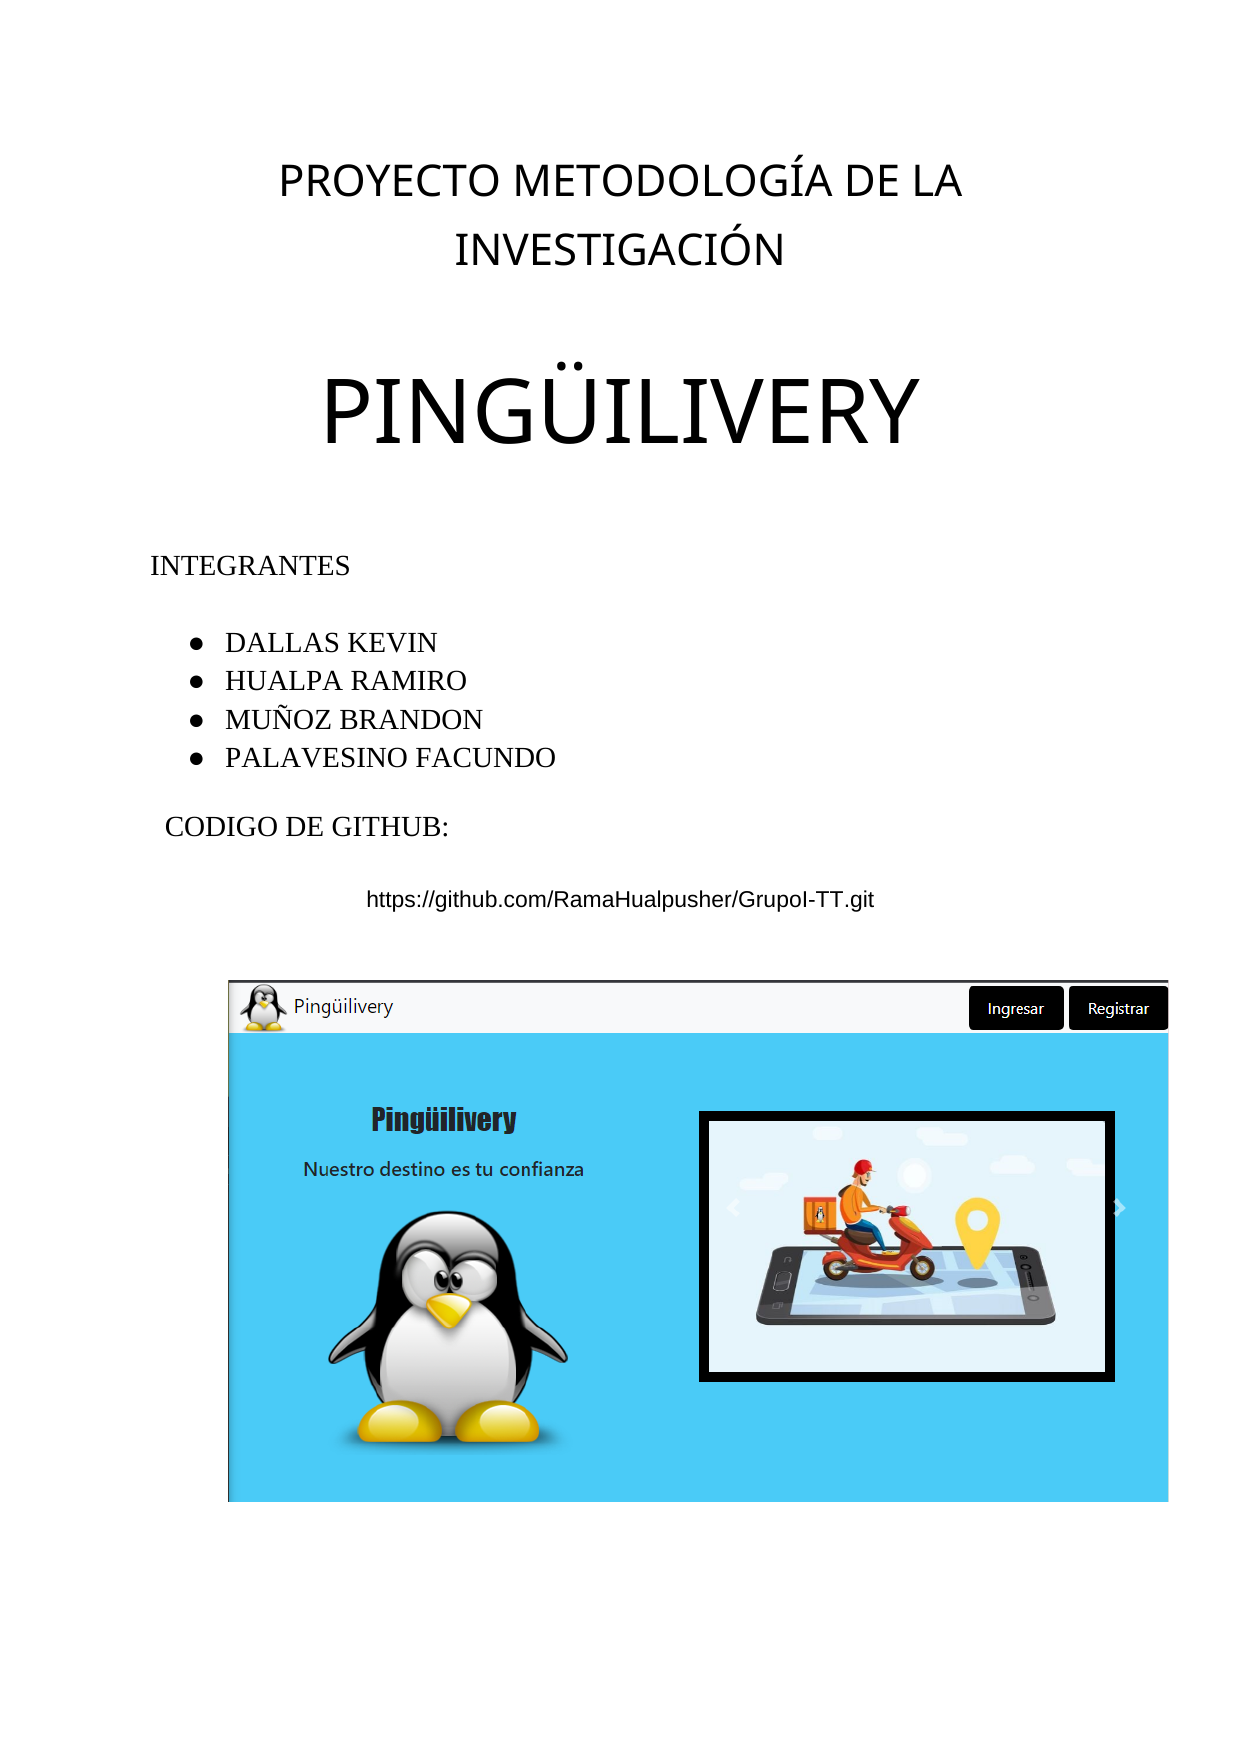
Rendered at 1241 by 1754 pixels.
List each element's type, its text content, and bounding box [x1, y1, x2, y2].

text CODIGO DE GITHUB: [150, 809, 1090, 843]
text INTEGRANTES [150, 548, 1090, 581]
text https://github.com/RamaHualpusher/GrupoI-TT.git [150, 886, 1090, 913]
text PROYECTO METODOLOGÍA DE LA INVESTIGACIÓN [150, 150, 1090, 278]
list HUALPA RAMIRO [187, 663, 1090, 697]
list DALLAS KEVIN [187, 625, 1090, 658]
list PALAVESINO FACUNDO [187, 741, 1090, 774]
text PINGÜILIVERY [150, 347, 1090, 469]
list MUÑOZ BRANDON [187, 702, 1090, 736]
